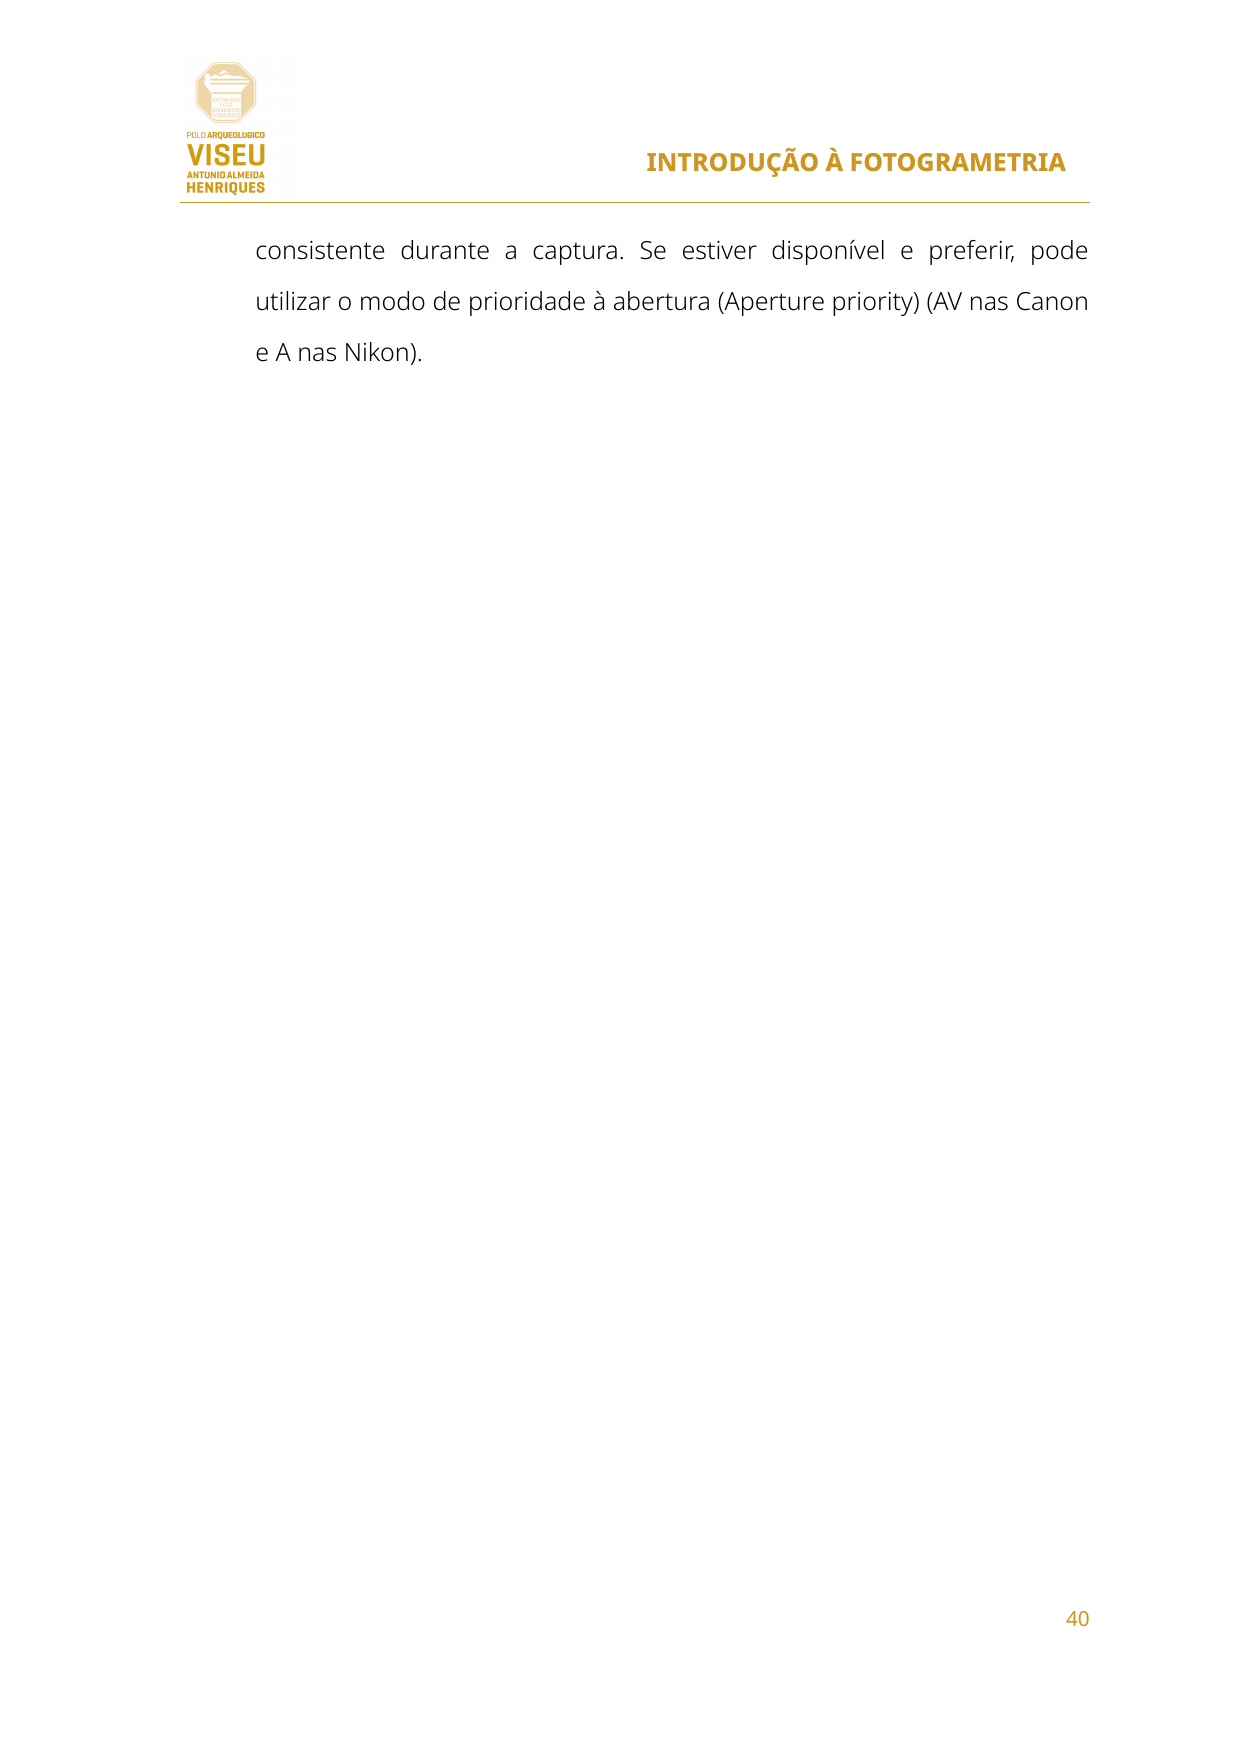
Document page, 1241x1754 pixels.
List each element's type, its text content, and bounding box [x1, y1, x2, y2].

list consistente durante a captura. Se estiver disponível e preferir, pode utilizar o modo de prioridade à abertura (Aperture priority) (AV nas Canon e A nas Nikon). [218, 232, 1090, 368]
picture [184, 54, 300, 202]
